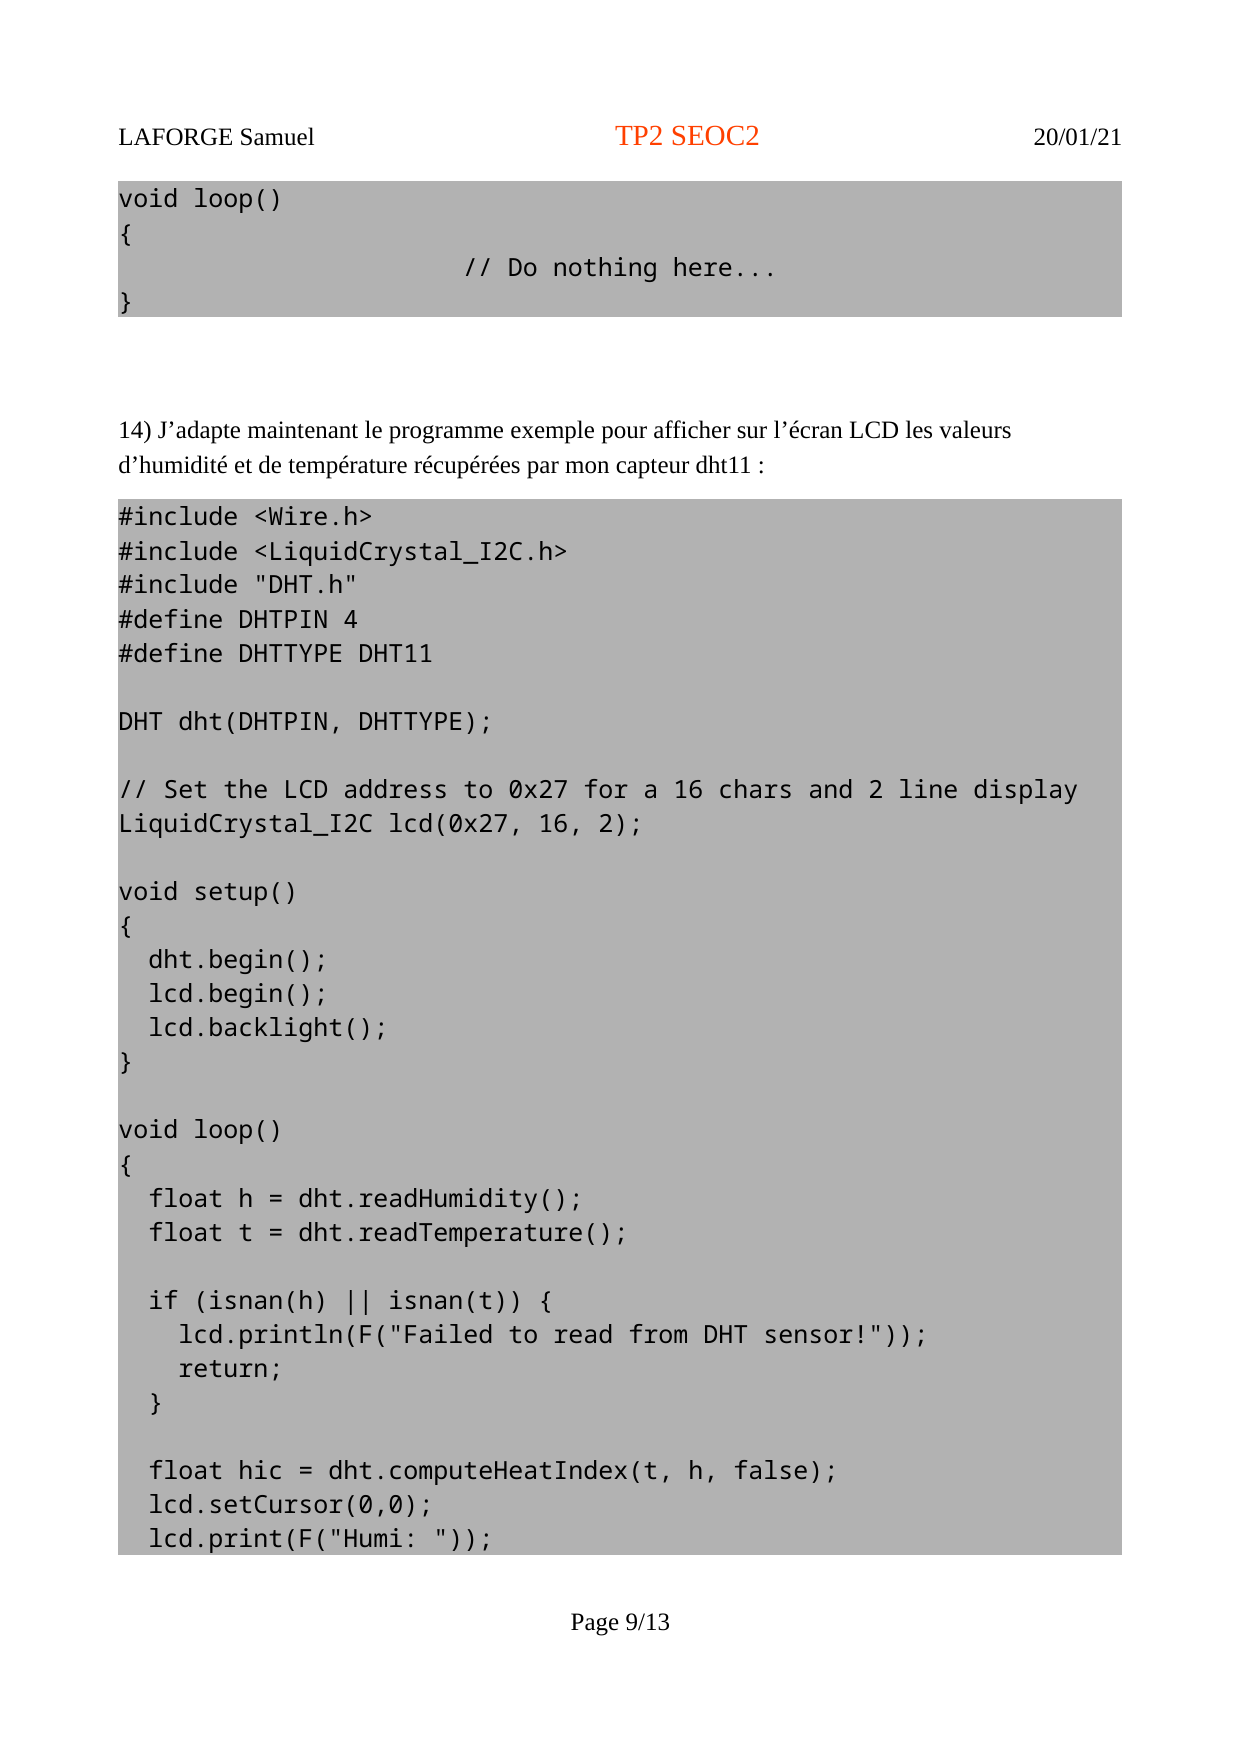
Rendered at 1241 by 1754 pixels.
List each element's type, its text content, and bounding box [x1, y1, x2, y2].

text { [118, 215, 1122, 249]
text lcd.begin(); [118, 976, 1122, 1010]
text lcd.backlight(); [118, 1010, 1122, 1044]
text #include <LiquidCrystal_I2C.h> [118, 533, 1122, 567]
text float h = dht.readHumidity(); [118, 1180, 1122, 1214]
text DHT dht(DHTPIN, DHTTYPE); [118, 703, 1122, 737]
text LiquidCrystal_I2C lcd(0x27, 16, 2); [118, 806, 1122, 840]
text lcd.println(F("Failed to read from DHT sensor!")); [118, 1317, 1122, 1351]
text void loop() [118, 1112, 1122, 1146]
text } [118, 283, 1122, 317]
text lcd.print(F("Humi: ")); [118, 1521, 1122, 1555]
text } [118, 1385, 1122, 1419]
text // Set the LCD address to 0x27 for a 16 chars and 2 line display [118, 772, 1122, 806]
text { [118, 908, 1122, 942]
text { [118, 1146, 1122, 1180]
text // Do nothing here... [118, 249, 1122, 283]
text float t = dht.readTemperature(); [118, 1214, 1122, 1248]
text lcd.setCursor(0,0); [118, 1487, 1122, 1521]
text #include <Wire.h> [118, 499, 1122, 533]
text dht.begin(); [118, 942, 1122, 976]
text void setup() [118, 874, 1122, 908]
text #include "DHT.h" [118, 567, 1122, 601]
text if (isnan(h) || isnan(t)) { [118, 1282, 1122, 1317]
text #define DHTPIN 4 [118, 601, 1122, 635]
text 14) J’adapte maintenant le programme exemple pour afficher sur l’écran LCD les valeurs d’humidité et de température récupérées par mon capteur dht11 : [118, 416, 1122, 479]
text void loop() [118, 181, 1122, 215]
text #define DHTTYPE DHT11 [118, 635, 1122, 669]
text float hic = dht.computeHeatIndex(t, h, false); [118, 1453, 1122, 1487]
text } [118, 1044, 1122, 1078]
text return; [118, 1351, 1122, 1385]
